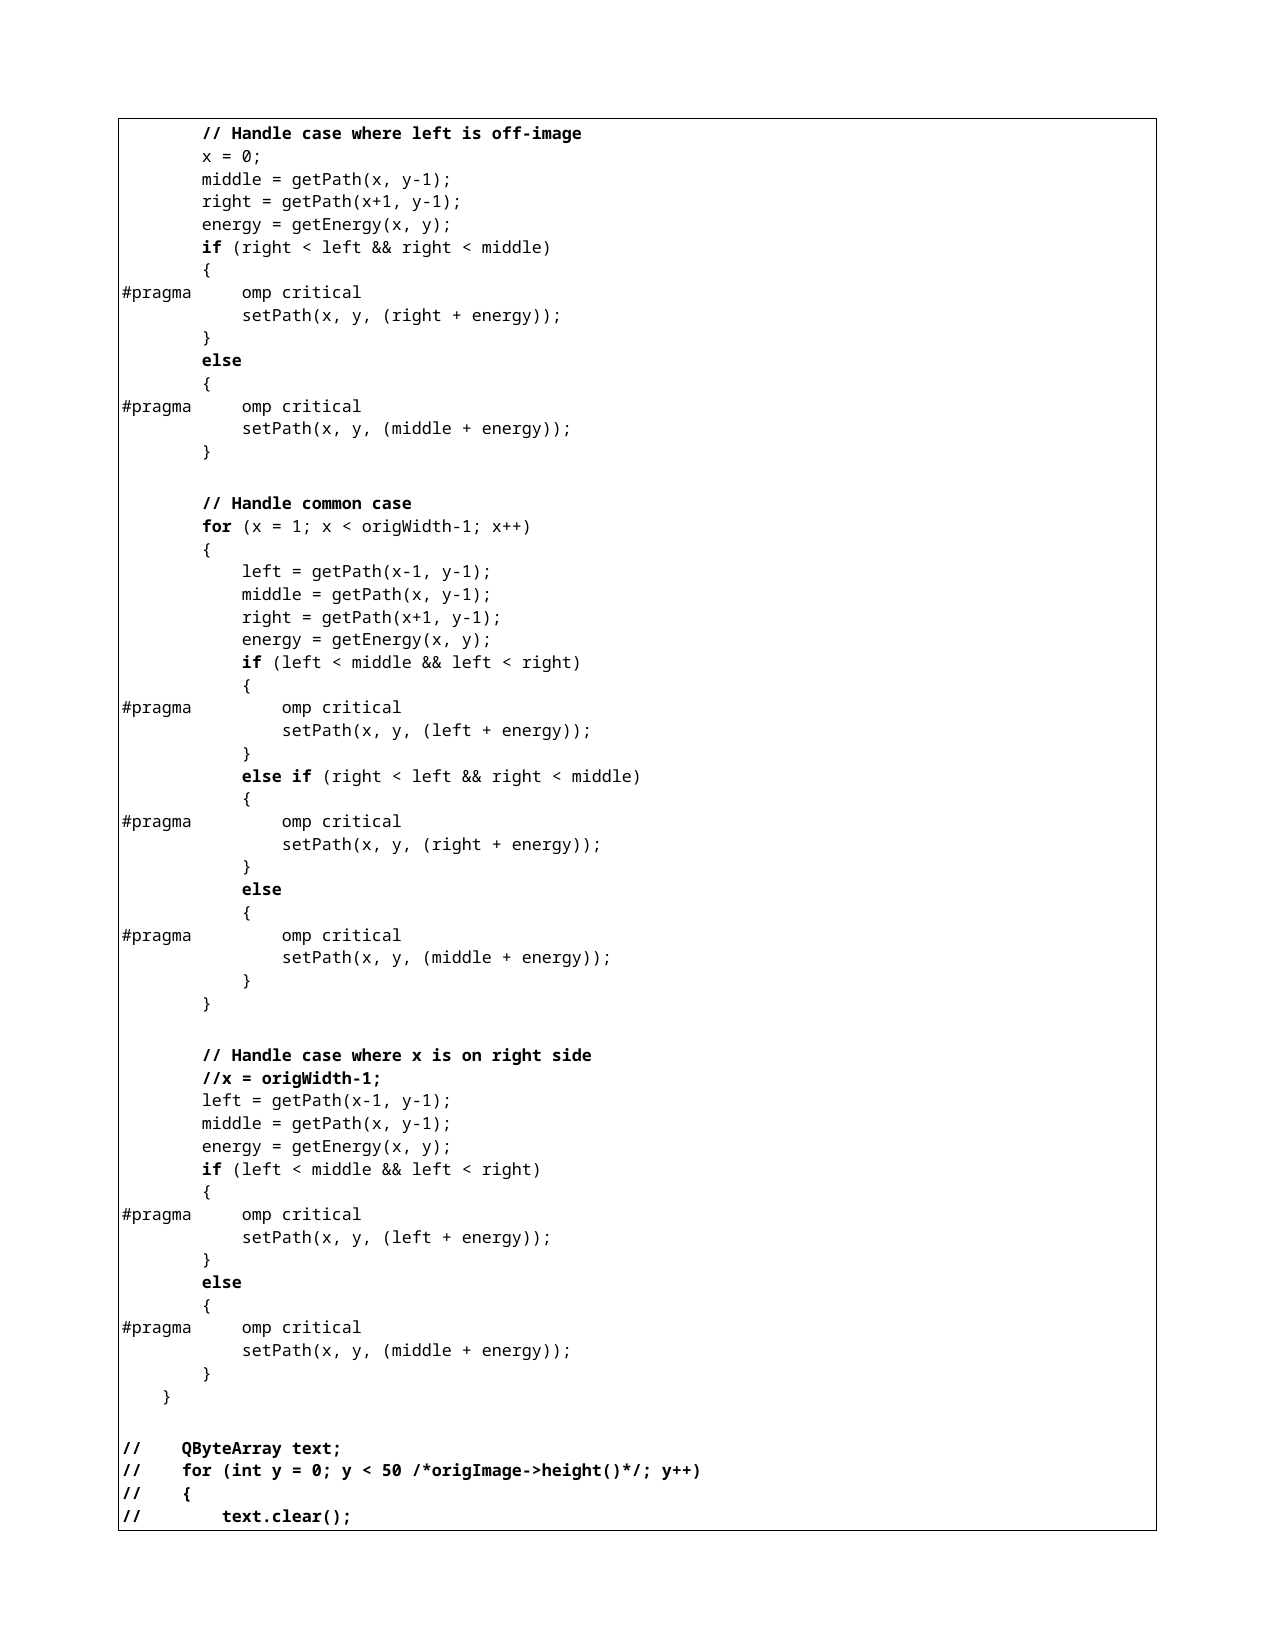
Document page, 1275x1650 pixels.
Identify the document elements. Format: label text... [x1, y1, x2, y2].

text // Handle case where left is off-image [119, 119, 1156, 141]
text // QByteArray text; [119, 1433, 1156, 1456]
text } [119, 1244, 1156, 1267]
text setPath(x, y, (left + energy)); [119, 1222, 1156, 1244]
text // Handle common case [119, 488, 1156, 511]
text setPath(x, y, (right + energy)); [119, 300, 1156, 322]
text { [119, 1290, 1156, 1312]
text #pragma omp critical [119, 277, 1156, 300]
text middle = getPath(x, y-1); [119, 163, 1156, 186]
text { [119, 254, 1156, 277]
text { [119, 783, 1156, 806]
text } [119, 738, 1156, 761]
text else if (right < left && right < middle) [119, 761, 1156, 783]
text #pragma omp critical [119, 693, 1156, 715]
text x = 0; [119, 141, 1156, 163]
text #pragma omp critical [119, 391, 1156, 413]
text } [119, 322, 1156, 345]
text // text.clear(); [119, 1501, 1156, 1530]
text if (left < middle && left < right) [119, 647, 1156, 670]
text // { [119, 1478, 1156, 1501]
text } [119, 1381, 1156, 1407]
text { [119, 897, 1156, 920]
text if (left < middle && left < right) [119, 1153, 1156, 1176]
text energy = getEnergy(x, y); [119, 624, 1156, 647]
text } [119, 965, 1156, 988]
text energy = getEnergy(x, y); [119, 1131, 1156, 1153]
text #pragma omp critical [119, 920, 1156, 942]
text setPath(x, y, (middle + energy)); [119, 942, 1156, 965]
text } [119, 436, 1156, 462]
text } [119, 852, 1156, 874]
text else [119, 874, 1156, 897]
text } [119, 1358, 1156, 1381]
text { [119, 1176, 1156, 1199]
text right = getPath(x+1, y-1); [119, 602, 1156, 624]
text energy = getEnergy(x, y); [119, 209, 1156, 232]
text { [119, 534, 1156, 556]
text setPath(x, y, (right + energy)); [119, 829, 1156, 852]
text else [119, 1267, 1156, 1290]
text middle = getPath(x, y-1); [119, 579, 1156, 602]
text left = getPath(x-1, y-1); [119, 556, 1156, 579]
text { [119, 368, 1156, 391]
text setPath(x, y, (middle + energy)); [119, 1335, 1156, 1358]
text //x = origWidth-1; [119, 1063, 1156, 1085]
text } [119, 988, 1156, 1014]
text // Handle case where x is on right side [119, 1040, 1156, 1063]
text right = getPath(x+1, y-1); [119, 186, 1156, 209]
text #pragma omp critical [119, 806, 1156, 829]
text #pragma omp critical [119, 1199, 1156, 1222]
text setPath(x, y, (middle + energy)); [119, 413, 1156, 436]
text middle = getPath(x, y-1); [119, 1108, 1156, 1131]
text #pragma omp critical [119, 1312, 1156, 1335]
text for (x = 1; x < origWidth-1; x++) [119, 511, 1156, 534]
text setPath(x, y, (left + energy)); [119, 715, 1156, 738]
text left = getPath(x-1, y-1); [119, 1085, 1156, 1108]
text if (right < left && right < middle) [119, 232, 1156, 254]
text // for (int y = 0; y < 50 /*origImage->height()*/; y++) [119, 1456, 1156, 1478]
text { [119, 670, 1156, 693]
text else [119, 345, 1156, 368]
